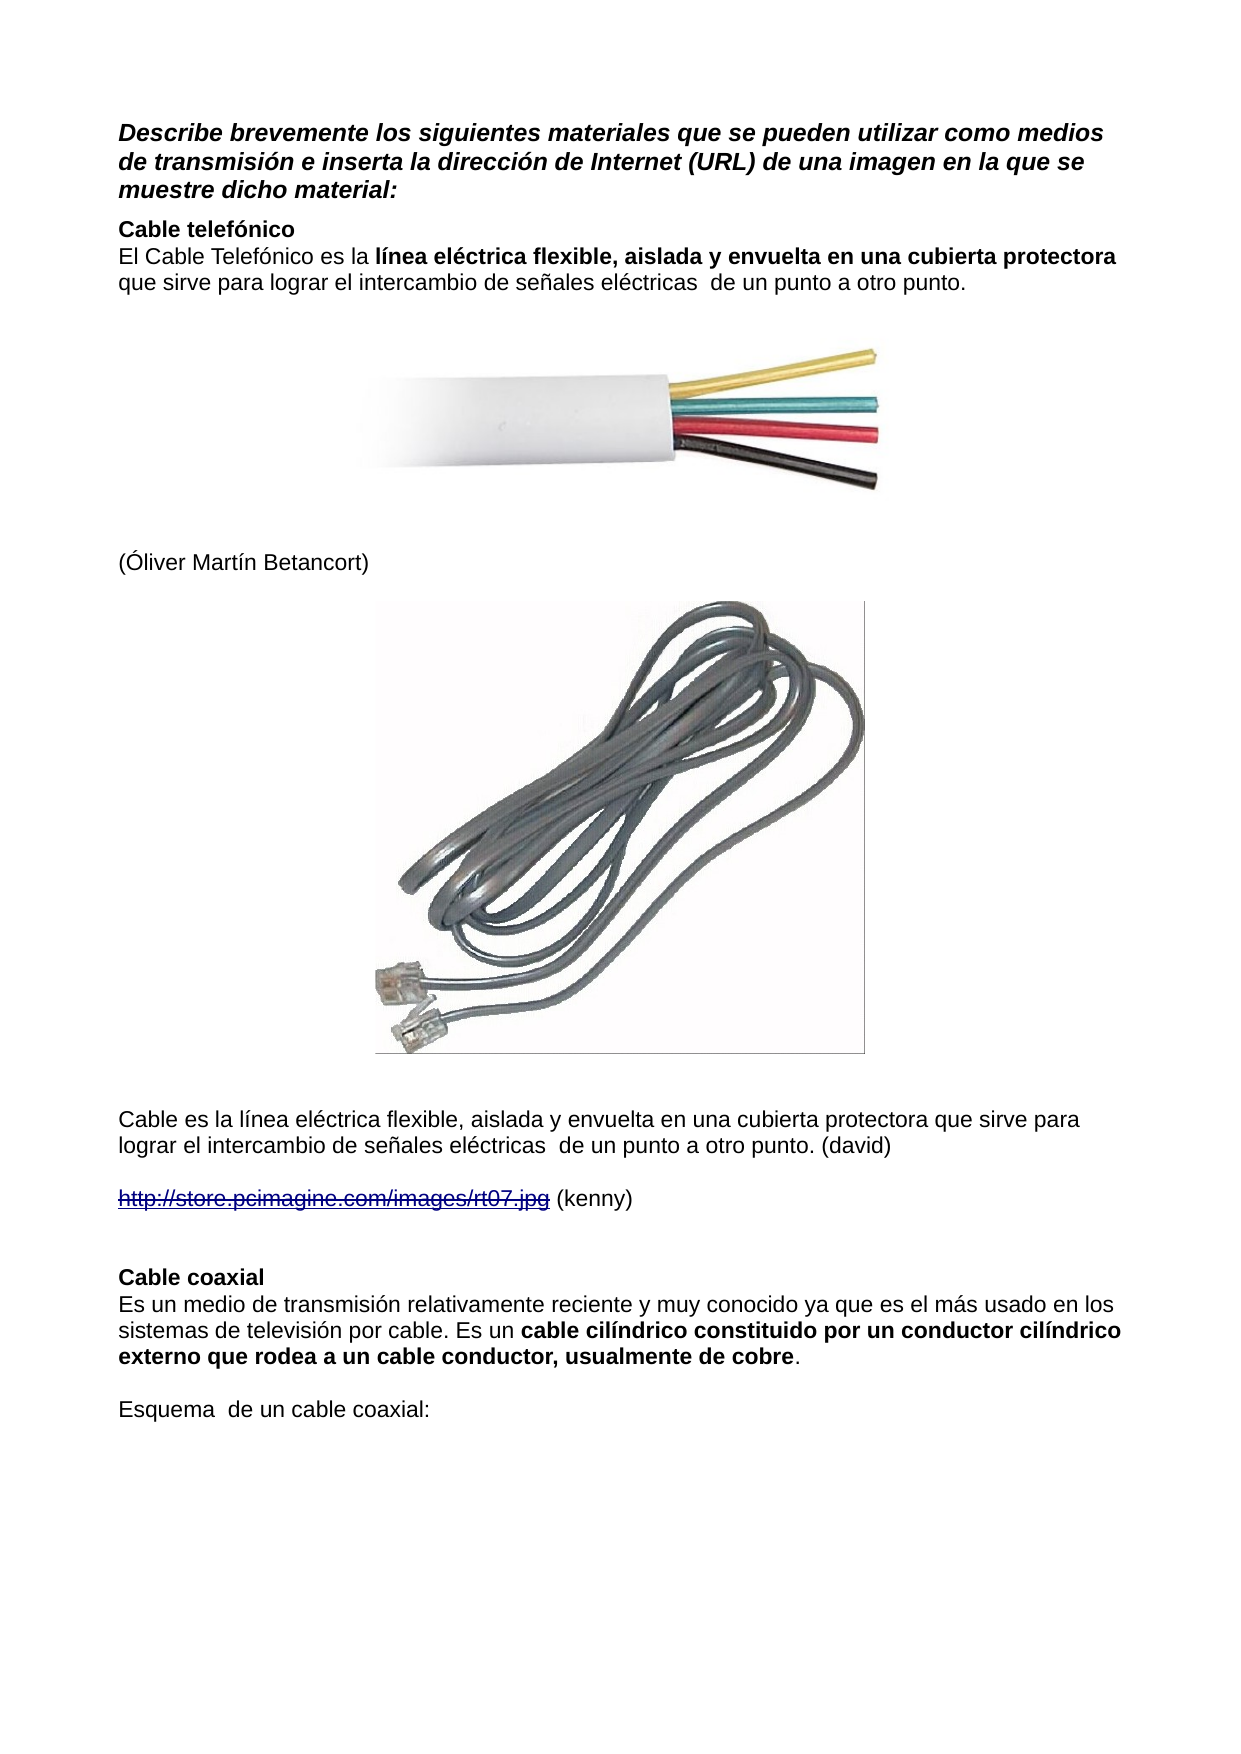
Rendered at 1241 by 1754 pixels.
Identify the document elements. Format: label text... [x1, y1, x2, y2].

text http://store.pcimagine.com/images/rt07.jpg (kenny) [118, 1185, 1122, 1212]
text Es un medio de transmisión relativamente reciente y muy conocido ya que es el más usado en los sistemas de televisión por cable. Es un cable cilíndrico constituido por un conductor cilíndrico externo que rodea a un cable conductor, usualmente de cobre. [118, 1291, 1122, 1370]
picture [326, 321, 914, 523]
text Cable coaxial [118, 1264, 1122, 1291]
text El Cable Telefónico es la línea eléctrica flexible, aislada y envuelta en una cubierta protectora que sirve para lograr el intercambio de señales eléctricas de un punto a otro punto. [118, 243, 1122, 295]
text Cable telefónico [118, 216, 1122, 243]
text (Óliver Martín Betancort) [118, 549, 1122, 575]
subtitle Describe brevemente los siguientes materiales que se pueden utilizar como medios de transmisión e inserta la dirección de Internet (URL) de una imagen en la que se muestre dicho material: [118, 118, 1122, 204]
text Cable es la línea eléctrica flexible, aislada y envuelta en una cubierta protectora que sirve para lograr el intercambio de señales eléctricas de un punto a otro punto. (david) [118, 1106, 1122, 1159]
picture [375, 601, 865, 1054]
text Esquema de un cable coaxial: [118, 1396, 1122, 1422]
